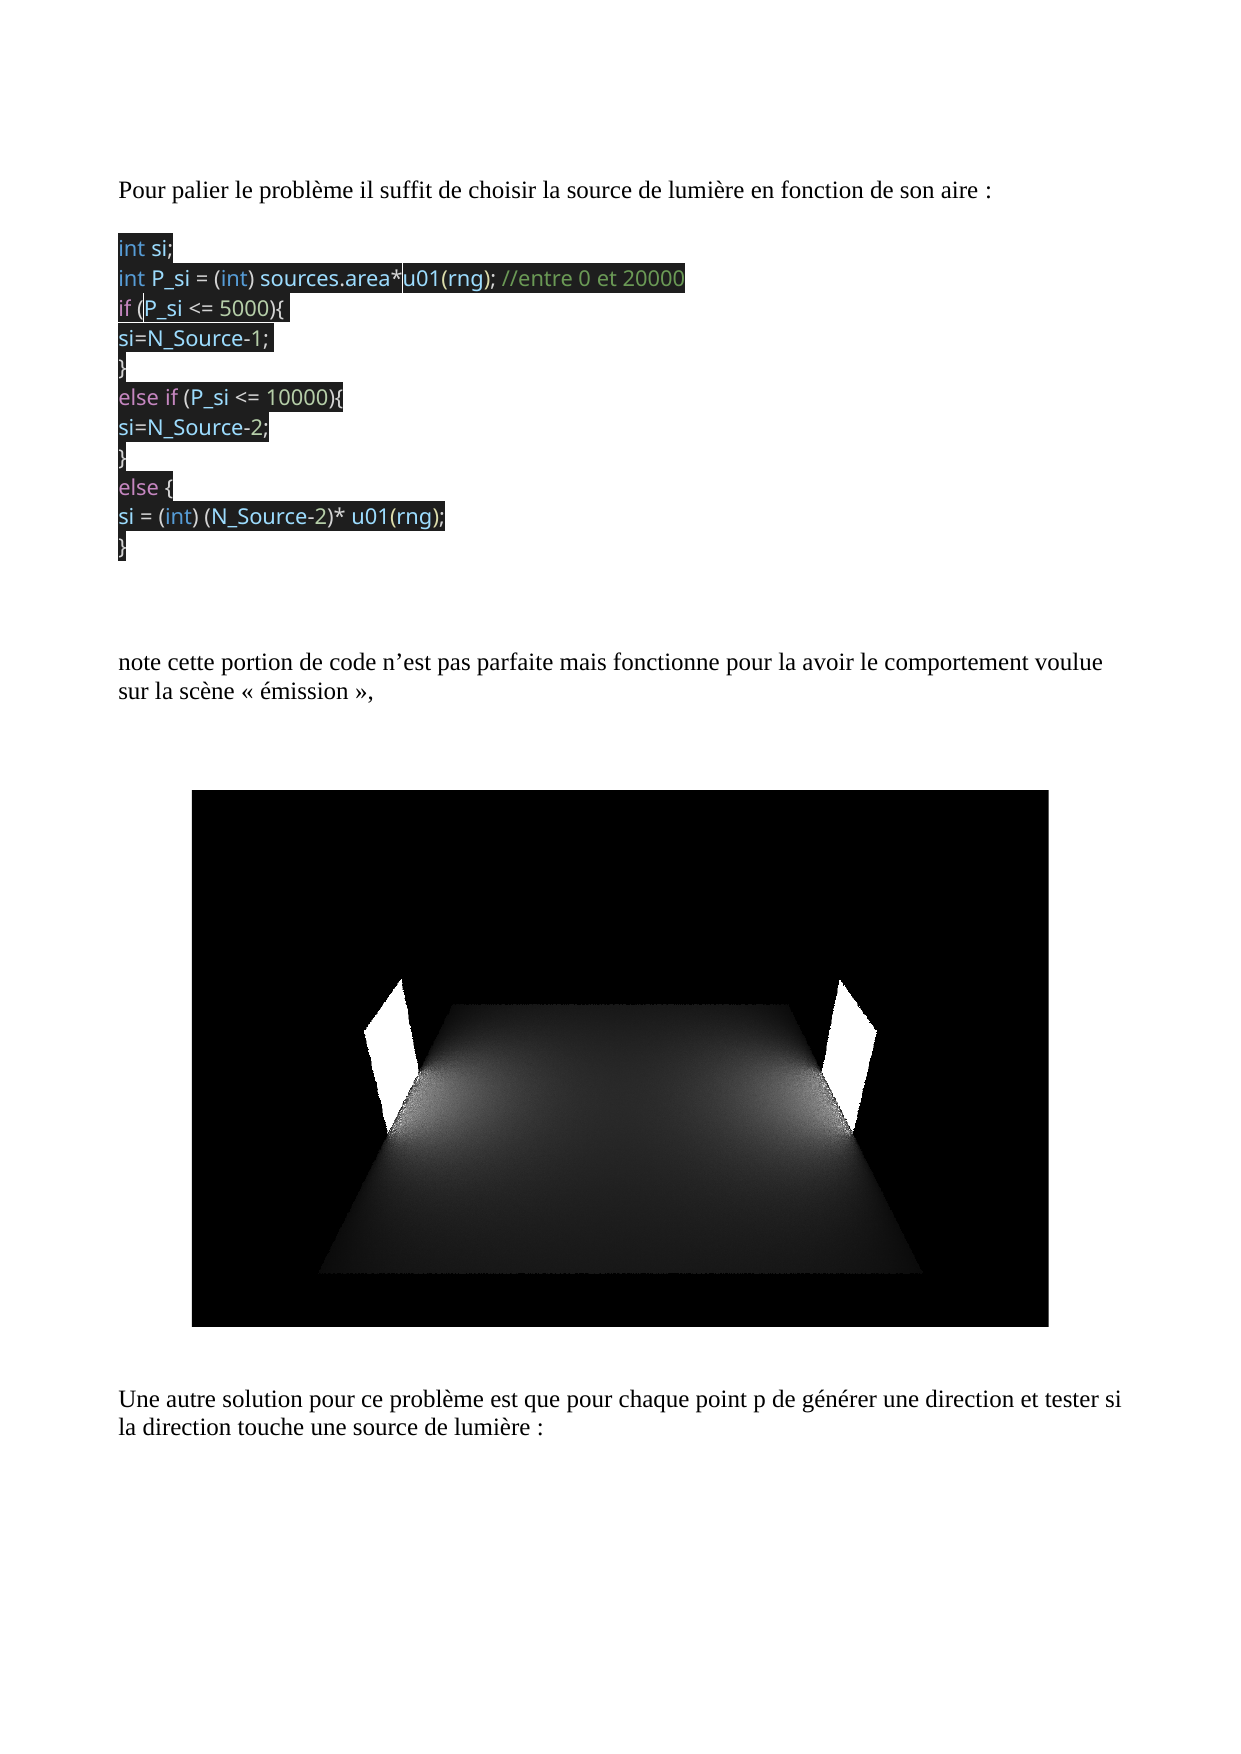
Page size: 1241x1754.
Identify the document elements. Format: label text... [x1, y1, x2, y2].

text } [118, 352, 1122, 382]
text si = (int) (N_Source-2)* u01(rng); [118, 501, 1122, 531]
text } [118, 531, 1122, 561]
text Pour palier le problème il suffit de choisir la source de lumière en fonction de son aire : [118, 176, 1122, 204]
text si=N_Source-1; [118, 322, 1122, 352]
text si=N_Source-2; [118, 412, 1122, 442]
text Une autre solution pour ce problème est que pour chaque point p de générer une direction et tester si la direction touche une source de lumière : [118, 1384, 1122, 1441]
text if (P_si <= 5000){ [118, 293, 1122, 322]
text else { [118, 471, 1122, 501]
text } [118, 442, 1122, 471]
text note cette portion de code n’est pas parfaite mais fonctionne pour la avoir le comportement voulue sur la scène « émission », [118, 647, 1122, 704]
picture [191, 790, 1049, 1327]
text int P_si = (int) sources.area*u01(rng); //entre 0 et 20000 [118, 263, 1122, 293]
text int si; [118, 233, 1122, 263]
text else if (P_si <= 10000){ [118, 382, 1122, 412]
